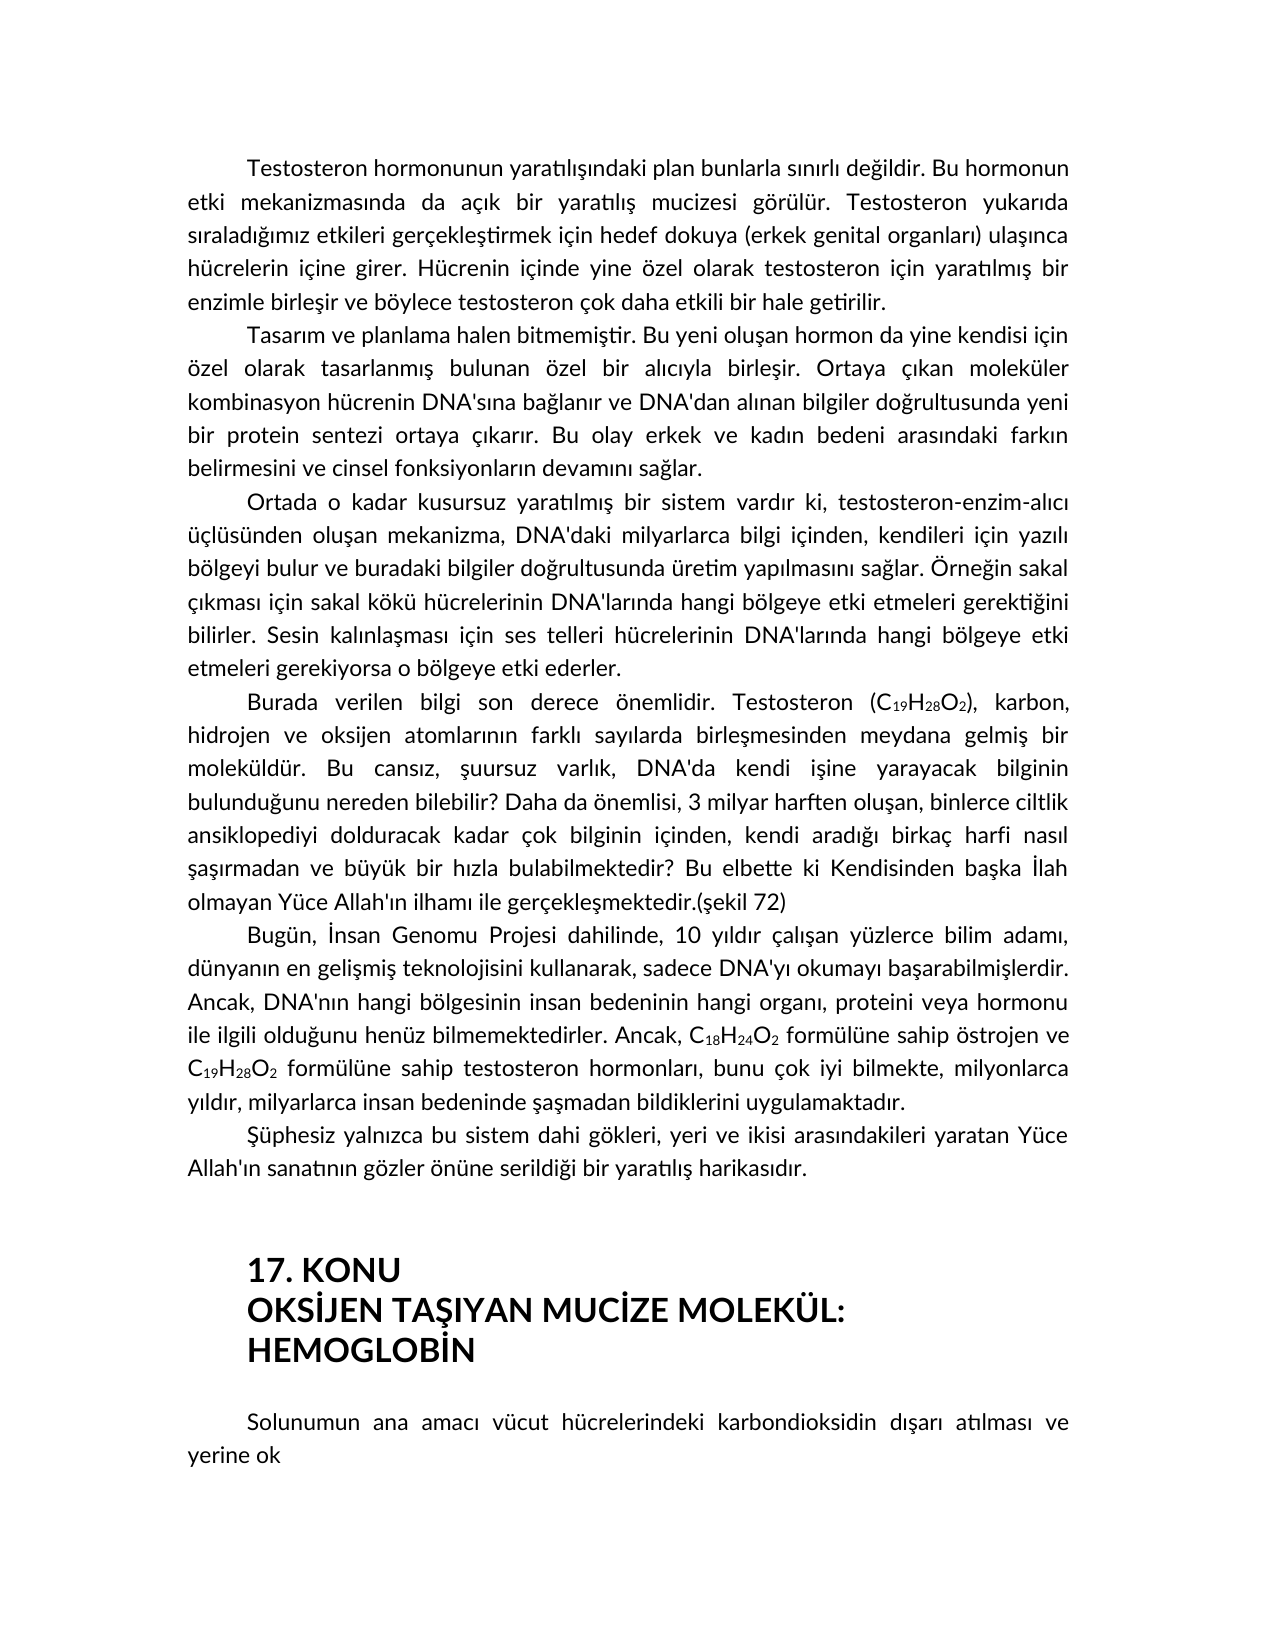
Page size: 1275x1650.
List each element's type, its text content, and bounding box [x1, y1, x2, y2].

text Bugün, İnsan Genomu Projesi dahilinde, 10 yıldır çalışan yüzlerce bilim adamı, dünyanın en gelişmiş teknolojisini kullanarak, sadece DNA'yı okumayı başarabilmişlerdir. Ancak, DNA'nın hangi bölgesinin insan bedeninin hangi organı, proteini veya hormonu ile ilgili olduğunu henüz bilmemektedirler. Ancak, C18H24O2 formülüne sahip östrojen ve C19H28O2 formülüne sahip testosteron hormonları, bunu çok iyi bilmekte, milyonlarca yıldır, milyarlarca insan bedeninde şaşmadan bildiklerini uygulamaktadır. [187, 917, 1070, 1117]
text Ortada o kadar kusursuz yaratılmış bir sistem vardır ki, testosteron-enzim-alıcı üçlüsünden oluşan mekanizma, DNA'daki milyarlarca bilgi içinden, kendileri için yazılı bölgeyi bulur ve buradaki bilgiler doğrultusunda üretim yapılmasını sağlar. Örneğin sakal çıkması için sakal kökü hücrelerinin DNA'larında hangi bölgeye etki etmeleri gerektiğini bilirler. Sesin kalınlaşması için ses telleri hücrelerinin DNA'larında hangi bölgeye etki etmeleri gerekiyorsa o bölgeye etki ederler. [187, 483, 1070, 683]
text Şüphesiz yalnızca bu sistem dahi gökleri, yeri ve ikisi arasındakileri yaratan Yüce Allah'ın sanatının gözler önüne serildiği bir yaratılış harikasıdır. [187, 1117, 1070, 1183]
text 17. KONU [187, 1250, 1070, 1290]
text Solunumun ana amacı vücut hücrelerindeki karbondioksidin dışarı atılması ve yerine ok [187, 1403, 1070, 1470]
text OKSİJEN TAŞIYAN MUCİZE MOLEKÜL: [187, 1290, 1070, 1330]
text HEMOGLOBİN [187, 1330, 1070, 1370]
text Tasarım ve planlama halen bitmemiştir. Bu yeni oluşan hormon da yine kendisi için özel olarak tasarlanmış bulunan özel bir alıcıyla birleşir. Ortaya çıkan moleküler kombinasyon hücrenin DNA'sına bağlanır ve DNA'dan alınan bilgiler doğrultusunda yeni bir protein sentezi ortaya çıkarır. Bu olay erkek ve kadın bedeni arasındaki farkın belirmesini ve cinsel fonksiyonların devamını sağlar. [187, 317, 1070, 483]
text Testosteron hormonunun yaratılışındaki plan bunlarla sınırlı değildir. Bu hormonun etki mekanizmasında da açık bir yaratılış mucizesi görülür. Testosteron yukarıda sıraladığımız etkileri gerçekleştirmek için hedef dokuya (erkek genital organları) ulaşınca hücrelerin içine girer. Hücrenin içinde yine özel olarak testosteron için yaratılmış bir enzimle birleşir ve böylece testosteron çok daha etkili bir hale getirilir. [187, 150, 1070, 317]
text Burada verilen bilgi son derece önemlidir. Testosteron (C19H28O2), karbon, hidrojen ve oksijen atomlarının farklı sayılarda birleşmesinden meydana gelmiş bir moleküldür. Bu cansız, şuursuz varlık, DNA'da kendi işine yarayacak bilginin bulunduğunu nereden bilebilir? Daha da önemlisi, 3 milyar harften oluşan, binlerce ciltlik ansiklopediyi dolduracak kadar çok bilginin içinden, kendi aradığı birkaç harfi nasıl şaşırmadan ve büyük bir hızla bulabilmektedir? Bu elbette ki Kendisinden başka İlah olmayan Yüce Allah'ın ilhamı ile gerçekleşmektedir.(şekil 72) [187, 683, 1070, 917]
